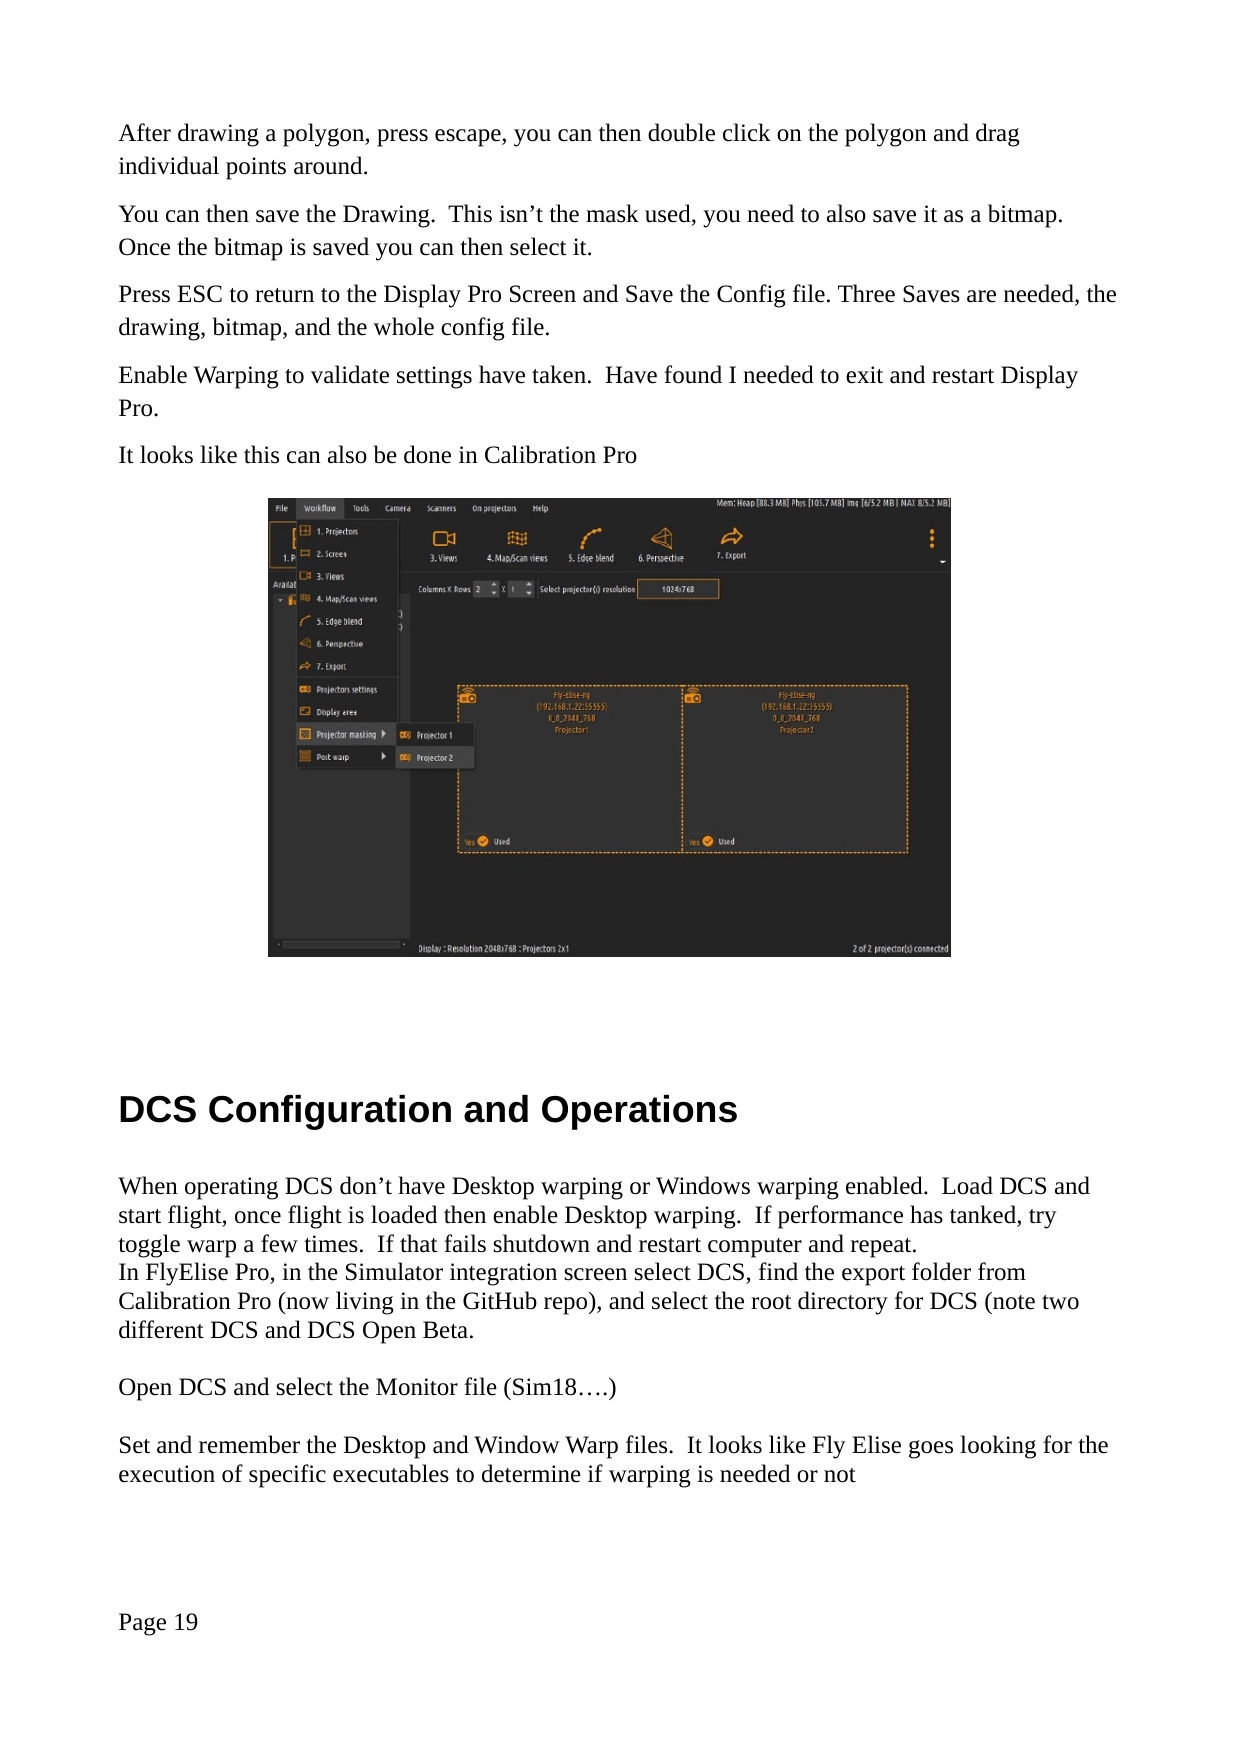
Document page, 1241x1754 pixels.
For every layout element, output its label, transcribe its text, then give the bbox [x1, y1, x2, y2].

text Set and remember the Desktop and Window Warp files. It looks like Fly Elise goes looking for the execution of specific executables to determine if warping is needed or not [118, 1430, 1122, 1487]
subtitle DCS Configuration and Operations [118, 1087, 1122, 1130]
picture [261, 488, 979, 963]
text In FlyElise Pro, in the Simulator integration screen select DCS, find the export folder from Calibration Pro (now living in the GitHub repo), and select the root directory for DCS (note two different DCS and DCS Open Beta. [118, 1257, 1122, 1344]
text Open DCS and select the Monitor file (Sim18….) [118, 1372, 1122, 1401]
text Press ESC to return to the Display Pro Screen and Save the Config file. Three Saves are needed, the drawing, bitmap, and the whole config file. [118, 279, 1122, 341]
text After drawing a polygon, press escape, you can then double click on the polygon and drag individual points around. [118, 118, 1122, 180]
text It looks like this can also be done in Calibration Pro [118, 441, 1122, 469]
text Enable Warping to validate settings have taken. Have found I needed to exit and restart Display Pro. [118, 360, 1122, 422]
text When operating DCS don’t have Desktop warping or Windows warping enabled. Load DCS and start flight, once flight is loaded then enable Desktop warping. If performance has tanked, try toggle warp a few times. If that fails shutdown and restart computer and repeat. [118, 1171, 1122, 1257]
text You can then save the Drawing. This isn’t the mask used, you need to also save it as a bitmap. Once the bitmap is saved you can then select it. [118, 199, 1122, 261]
